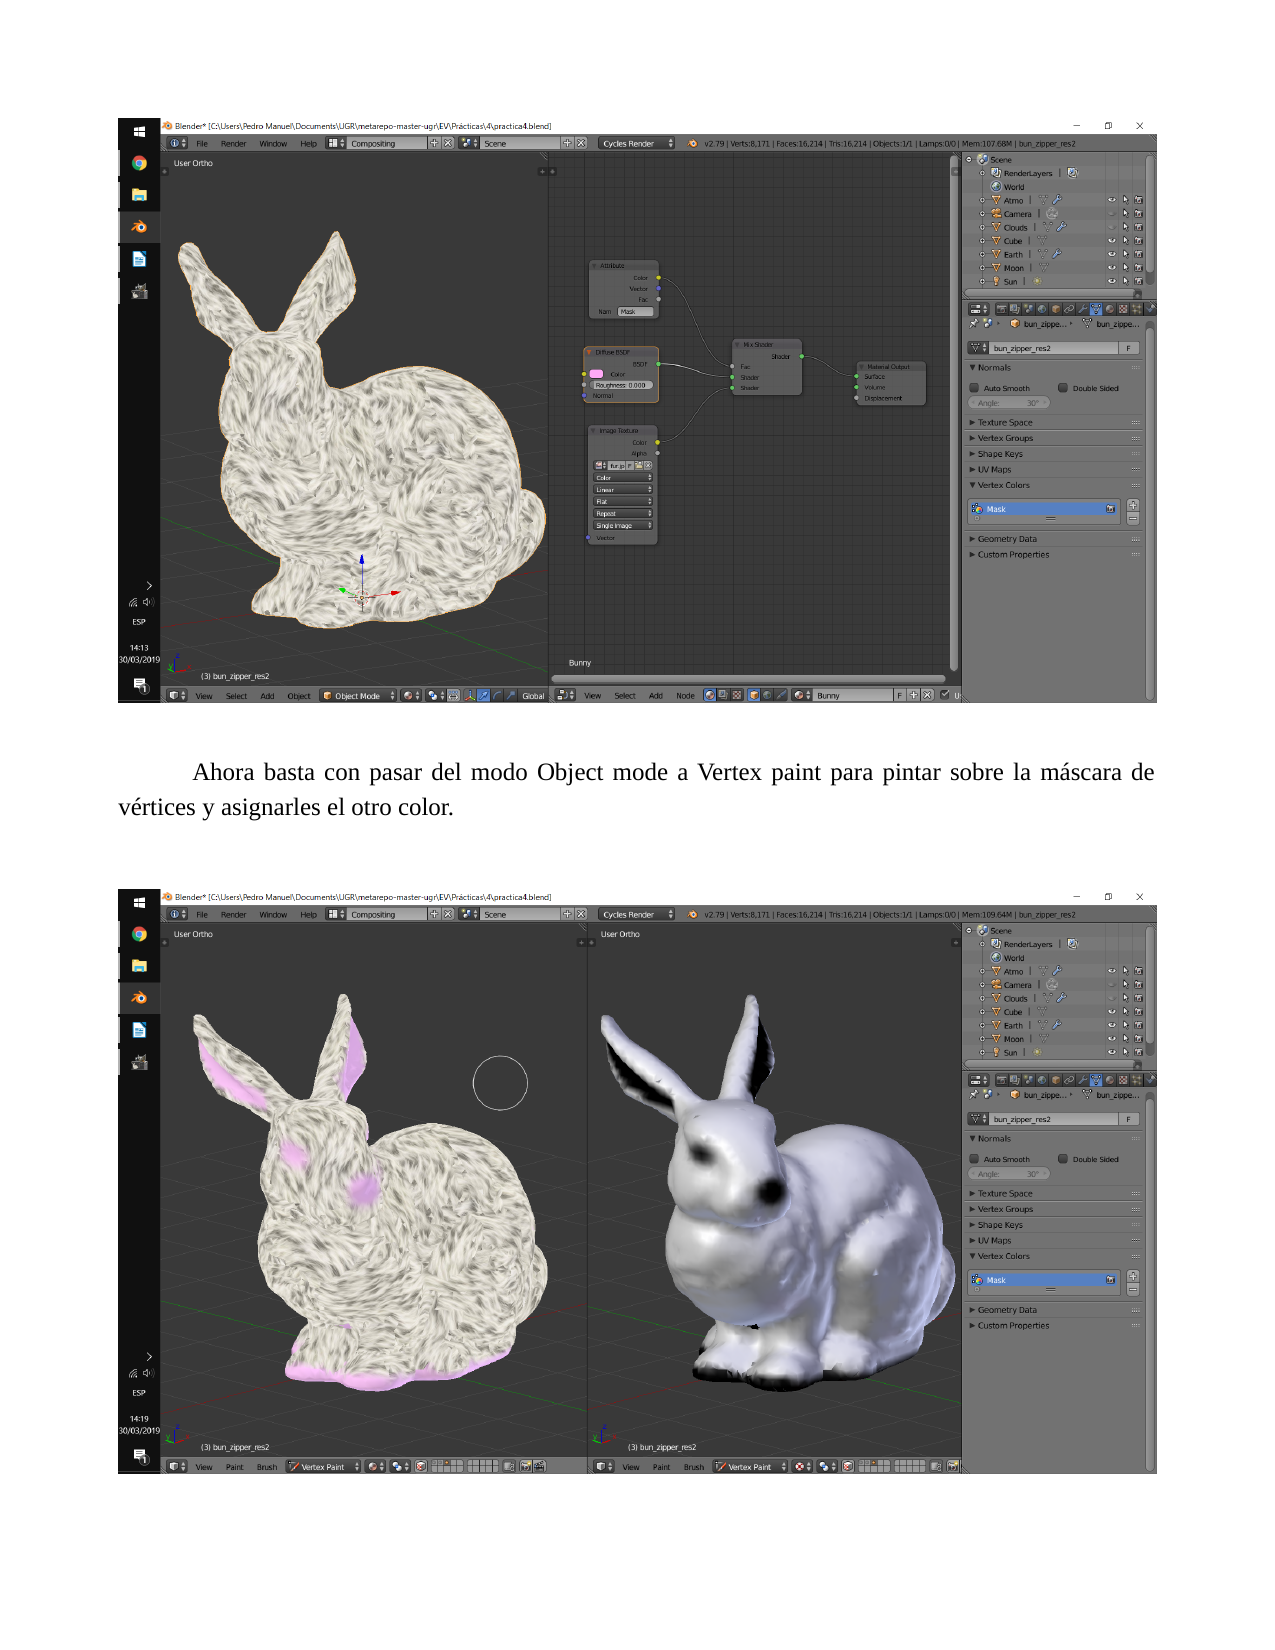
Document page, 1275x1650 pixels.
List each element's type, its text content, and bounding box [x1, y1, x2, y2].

picture [118, 118, 1157, 703]
picture [118, 889, 1157, 1474]
text Ahora basta con pasar del modo Object mode a Vertex paint para pintar sobre la máscara de vértices y asignarles el otro color. [118, 757, 1157, 820]
